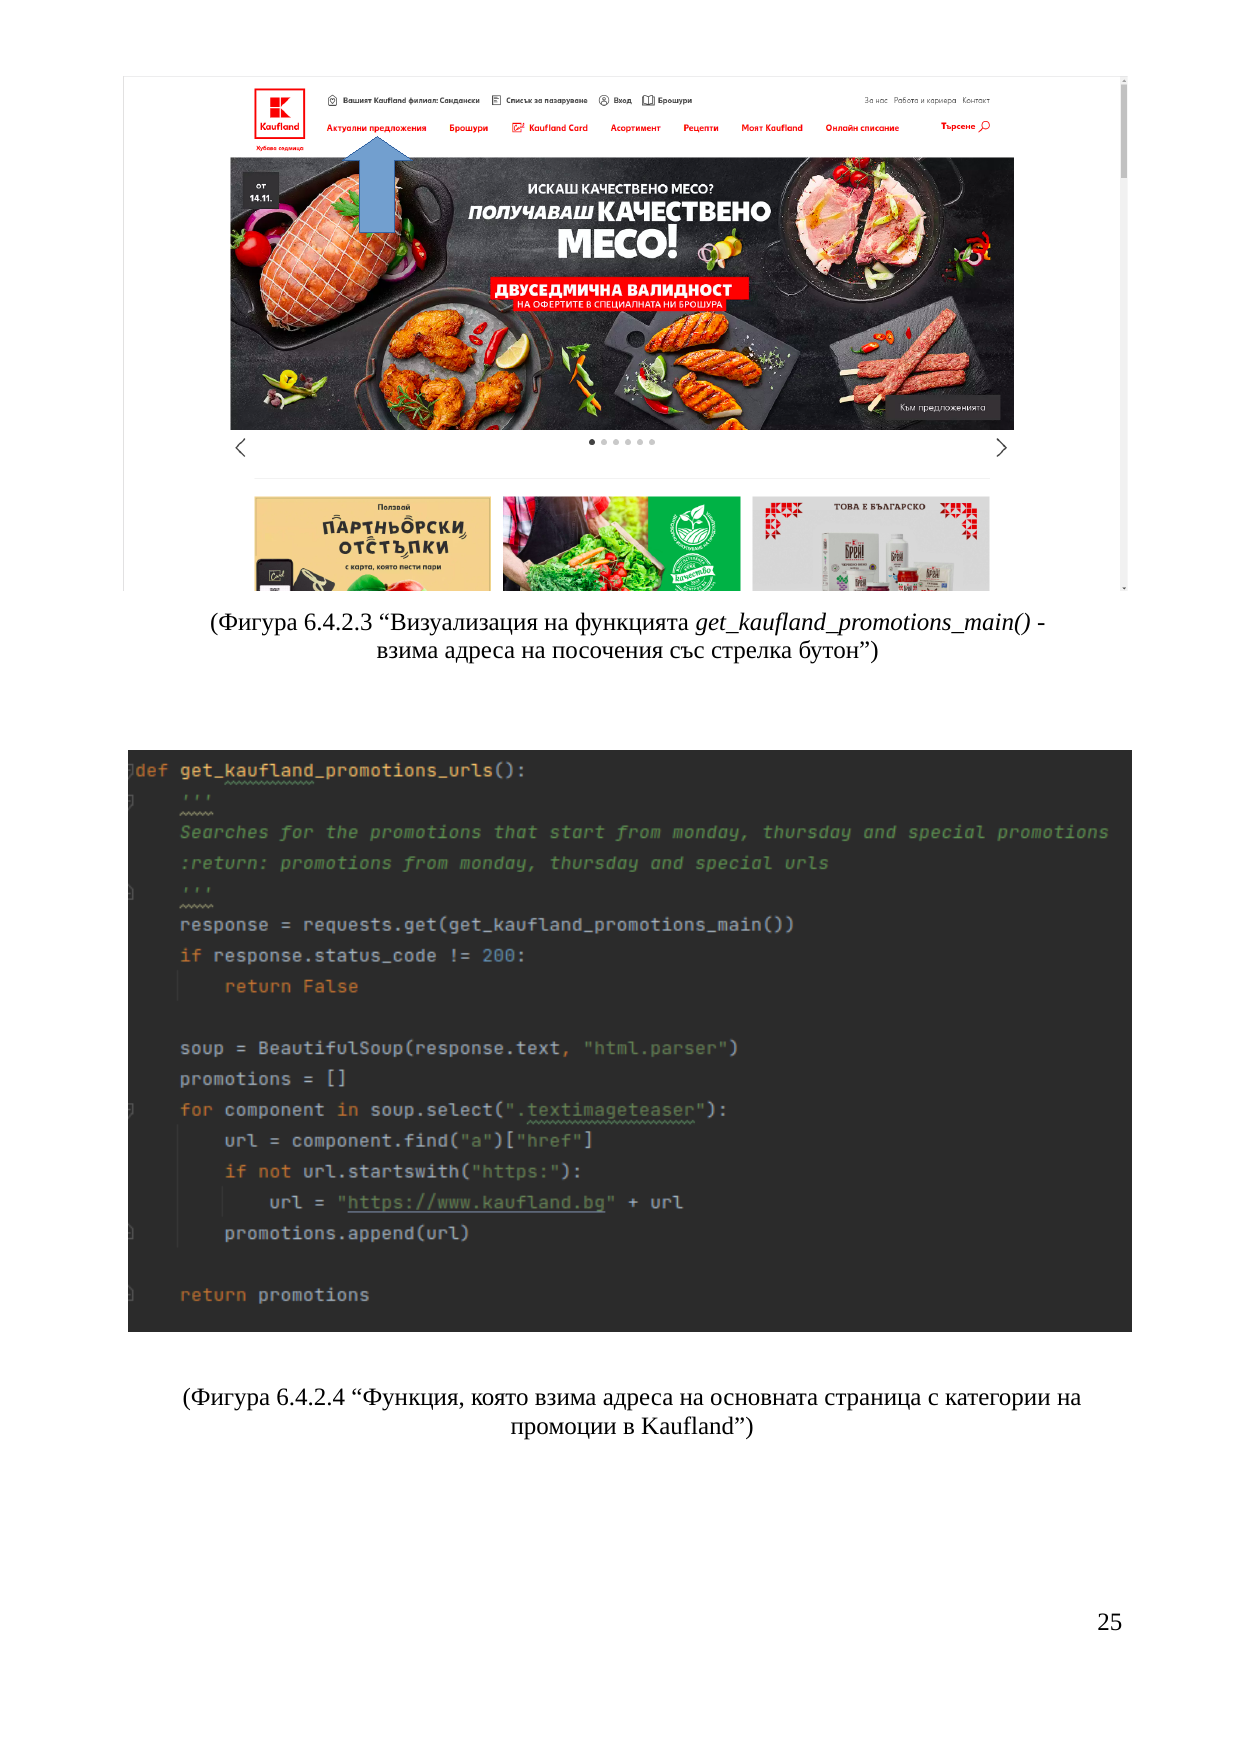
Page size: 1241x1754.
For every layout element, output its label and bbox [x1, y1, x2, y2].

picture [123, 76, 1128, 591]
picture [128, 750, 1132, 1332]
